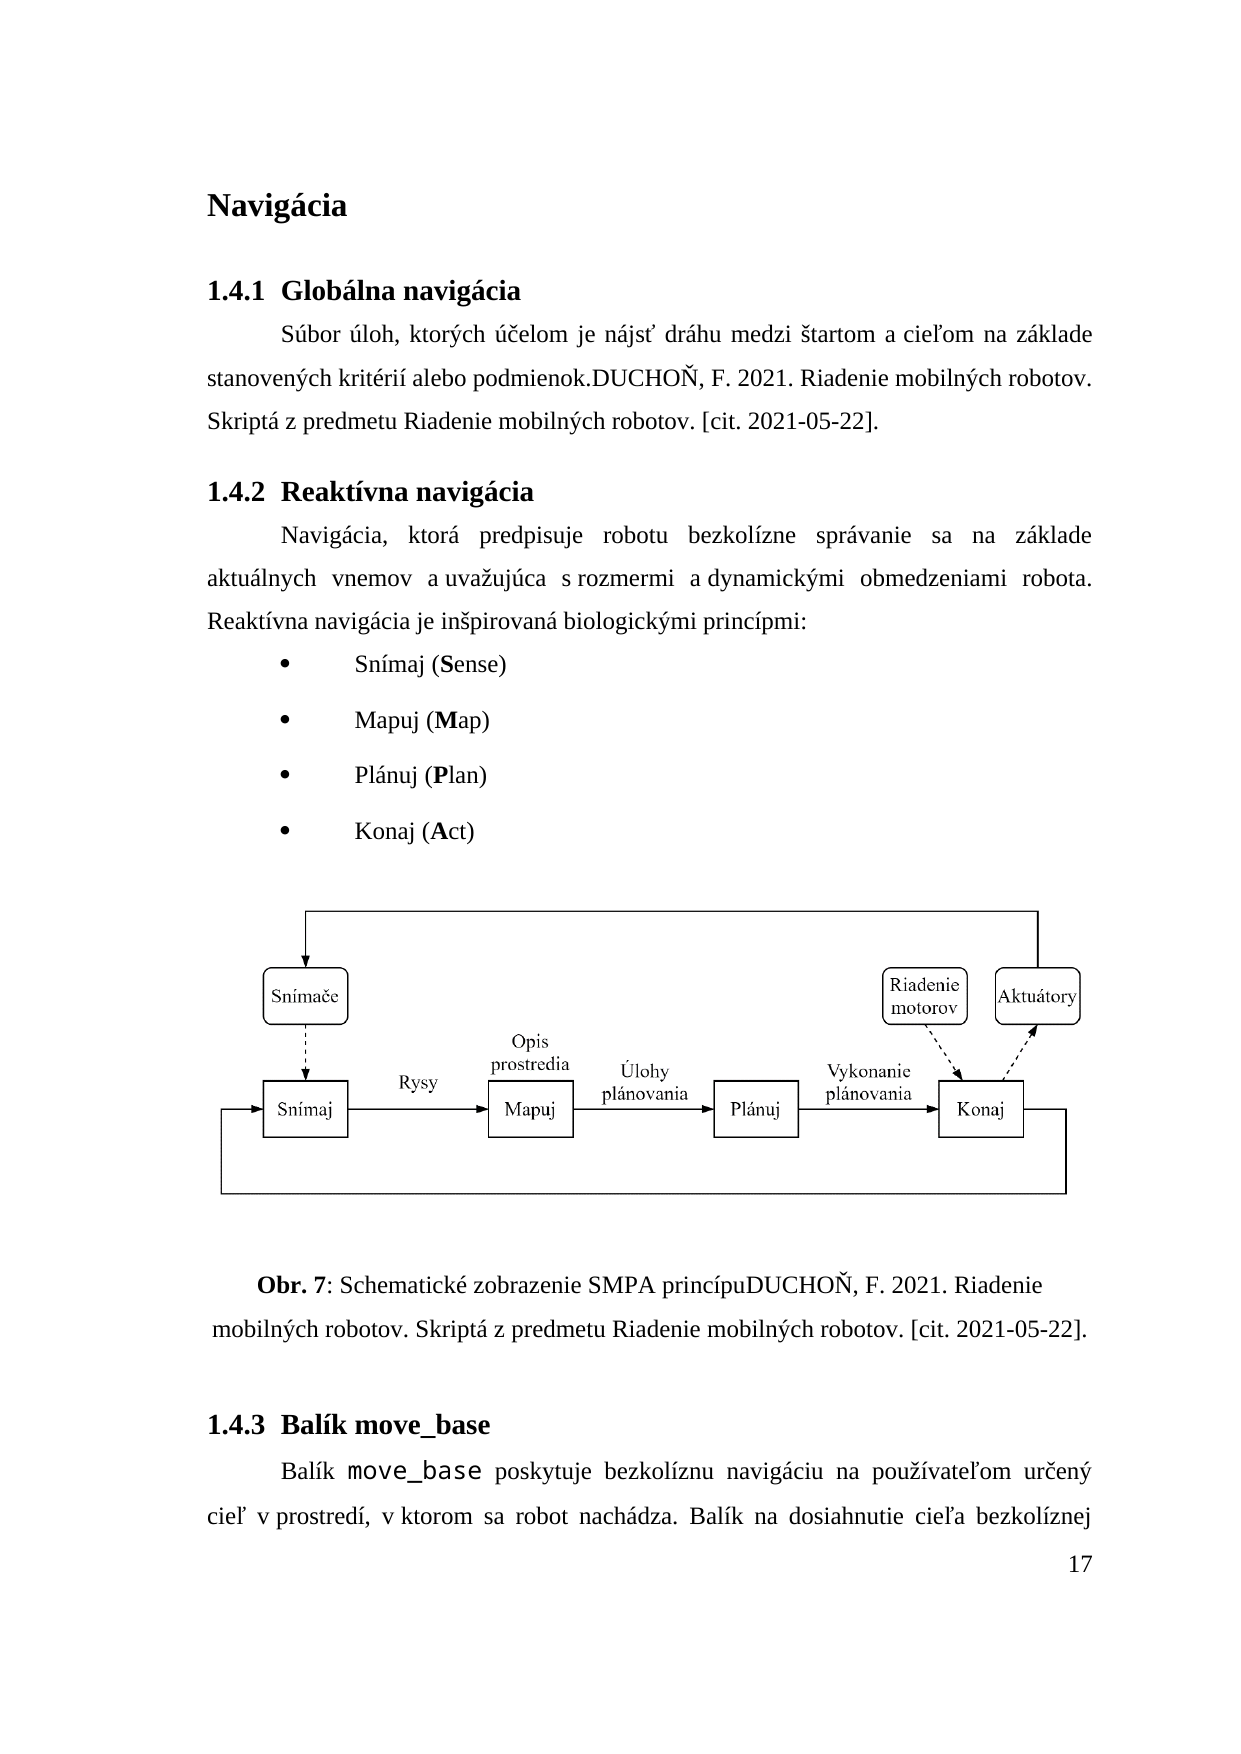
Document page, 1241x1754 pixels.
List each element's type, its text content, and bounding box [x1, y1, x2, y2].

text Obr. 7: Schematické zobrazenie SMPA princípu[1] [207, 1271, 1092, 1342]
subtitle Balík move_base [207, 1407, 1092, 1440]
subtitle Reaktívna navigácia [207, 474, 1092, 507]
list Mapuj (Map) [281, 705, 1092, 734]
text Balík move_base poskytuje bezkolíznu navigáciu na používateľom určený cieľ v prostredí, v ktorom sa robot nachádza. Balík na dosiahnutie cieľa bezkolíznej globálnej navigácie používa súčinnosť lokálneho a globálneho plánovanie pohybu. Na nájdenie trajektórie sa používajú lokálne a globálne metrické účelové mapy (local costmap/global costmap), ktoré obsahujú ohodnotené bunky. Ohodnotené bunky označujú miesta, ktorým sa robot má vyhnúť, čím vyššia hodnota tým viac sa danej bunke robot snaží vyhýbať. Následne sa zvoleným prehľadávajúcim algoritmom, podľa hodnoty jednotlivých buniek, vygeneruje trajektória. V tejto práci bol na hľadanie trajektórie zvolený Dijkstrov algoritmus, dosiahnuteľnosť nájdených bodov trajektórie je potom riešená metódou dynamického okna.[6] [207, 1453, 1092, 1530]
subtitle Globálna navigácia [207, 273, 1092, 307]
text Súbor úloh, ktorých účelom je nájsť dráhu medzi štartom a cieľom na základe stanovených kritérií alebo podmienok.[1] [207, 319, 1092, 434]
subtitle Navigácia [207, 185, 1092, 223]
text Navigácia, ktorá predpisuje robotu bezkolízne správanie sa na základe aktuálnych vnemov a uvažujúca s rozmermi a dynamickými obmedzeniami robota. Reaktívna navigácia je inšpirovaná biologickými princípmi: [207, 520, 1092, 635]
list Snímaj (Sense) [281, 649, 1092, 678]
list Konaj (Act) [281, 816, 1092, 845]
list Plánuj (Plan) [281, 761, 1092, 789]
